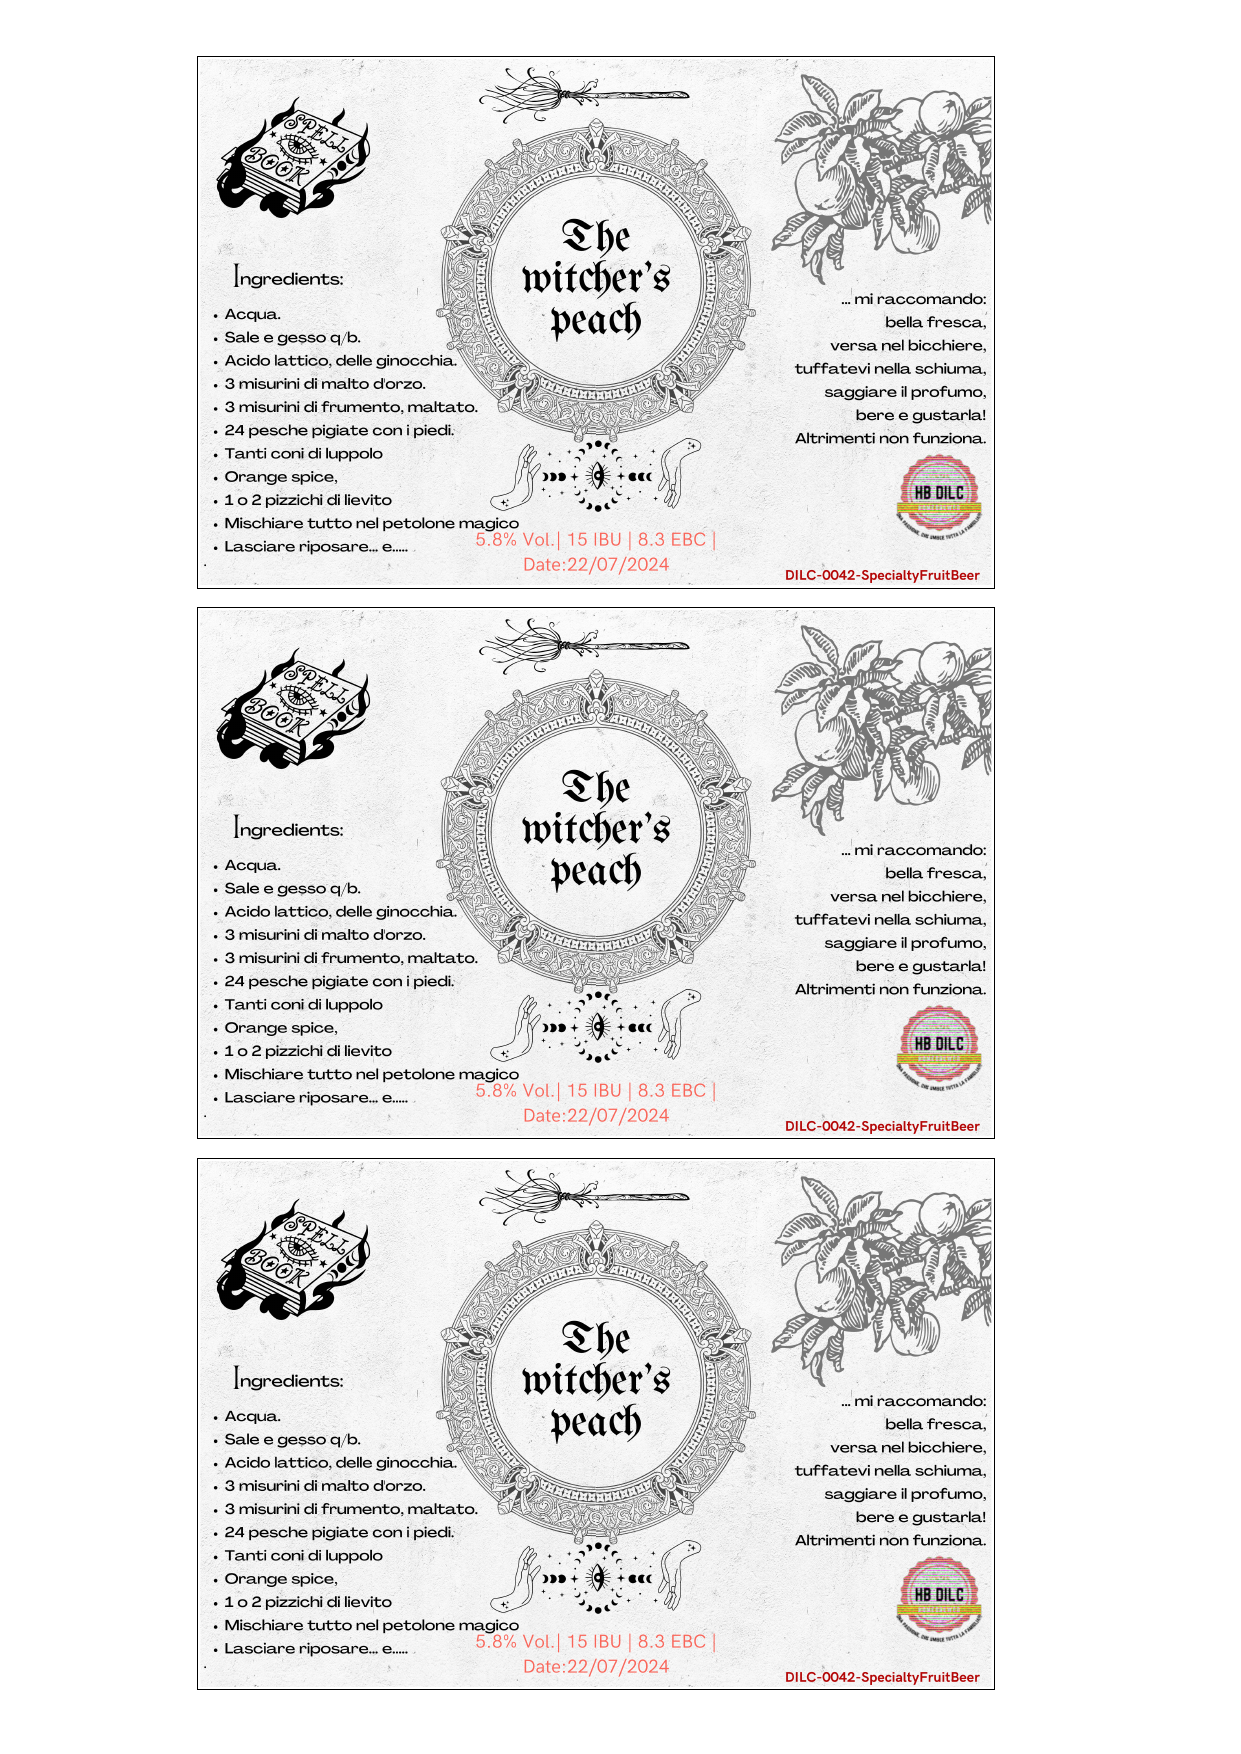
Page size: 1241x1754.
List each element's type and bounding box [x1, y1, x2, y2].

picture [200, 610, 992, 1136]
picture [200, 1161, 992, 1687]
picture [200, 59, 992, 585]
